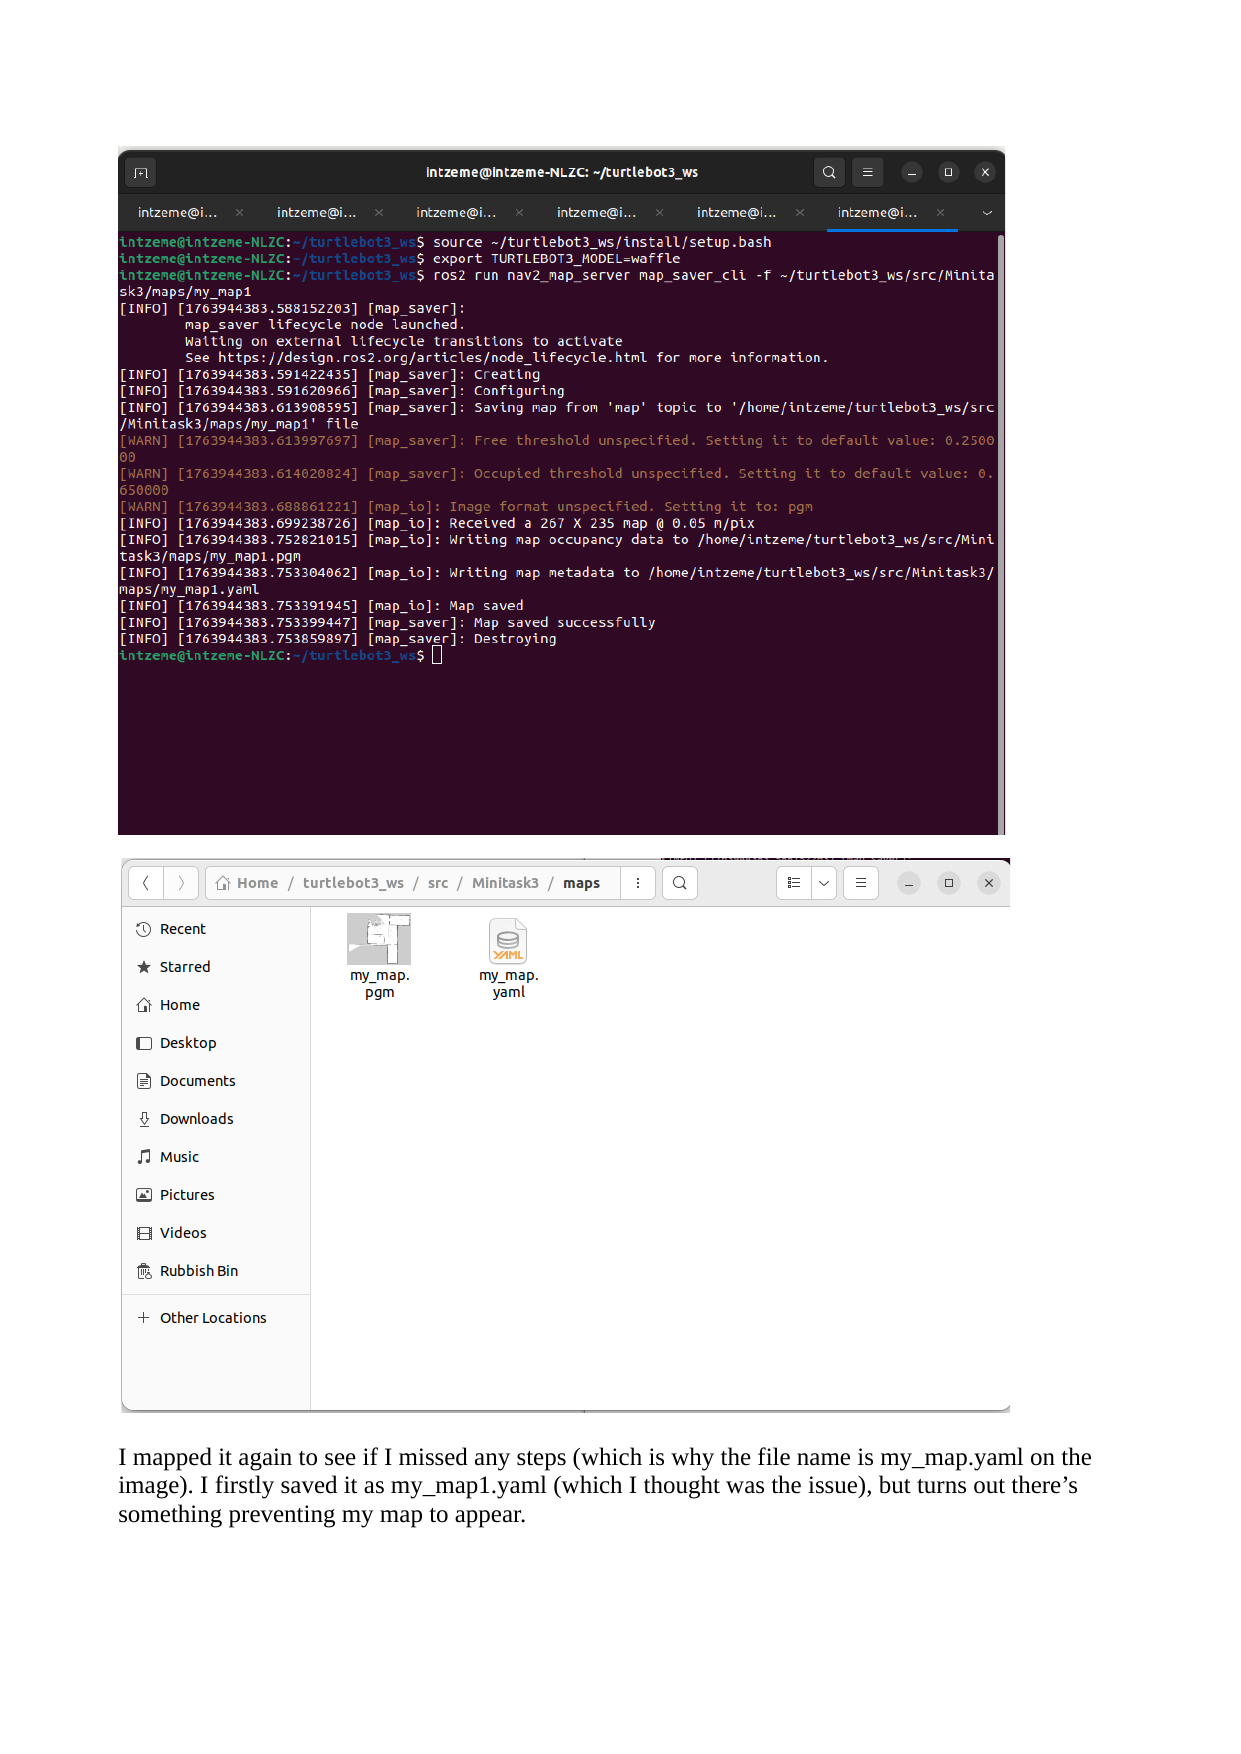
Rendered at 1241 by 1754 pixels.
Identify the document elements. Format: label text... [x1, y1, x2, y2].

picture [118, 146, 1006, 835]
picture [121, 858, 1011, 1413]
text I mapped it again to see if I missed any steps (which is why the file name is my_map.yaml on the image). I firstly saved it as my_map1.yaml (which I thought was the issue), but turns out there’s something preventing my map to appear. [118, 1442, 1122, 1528]
